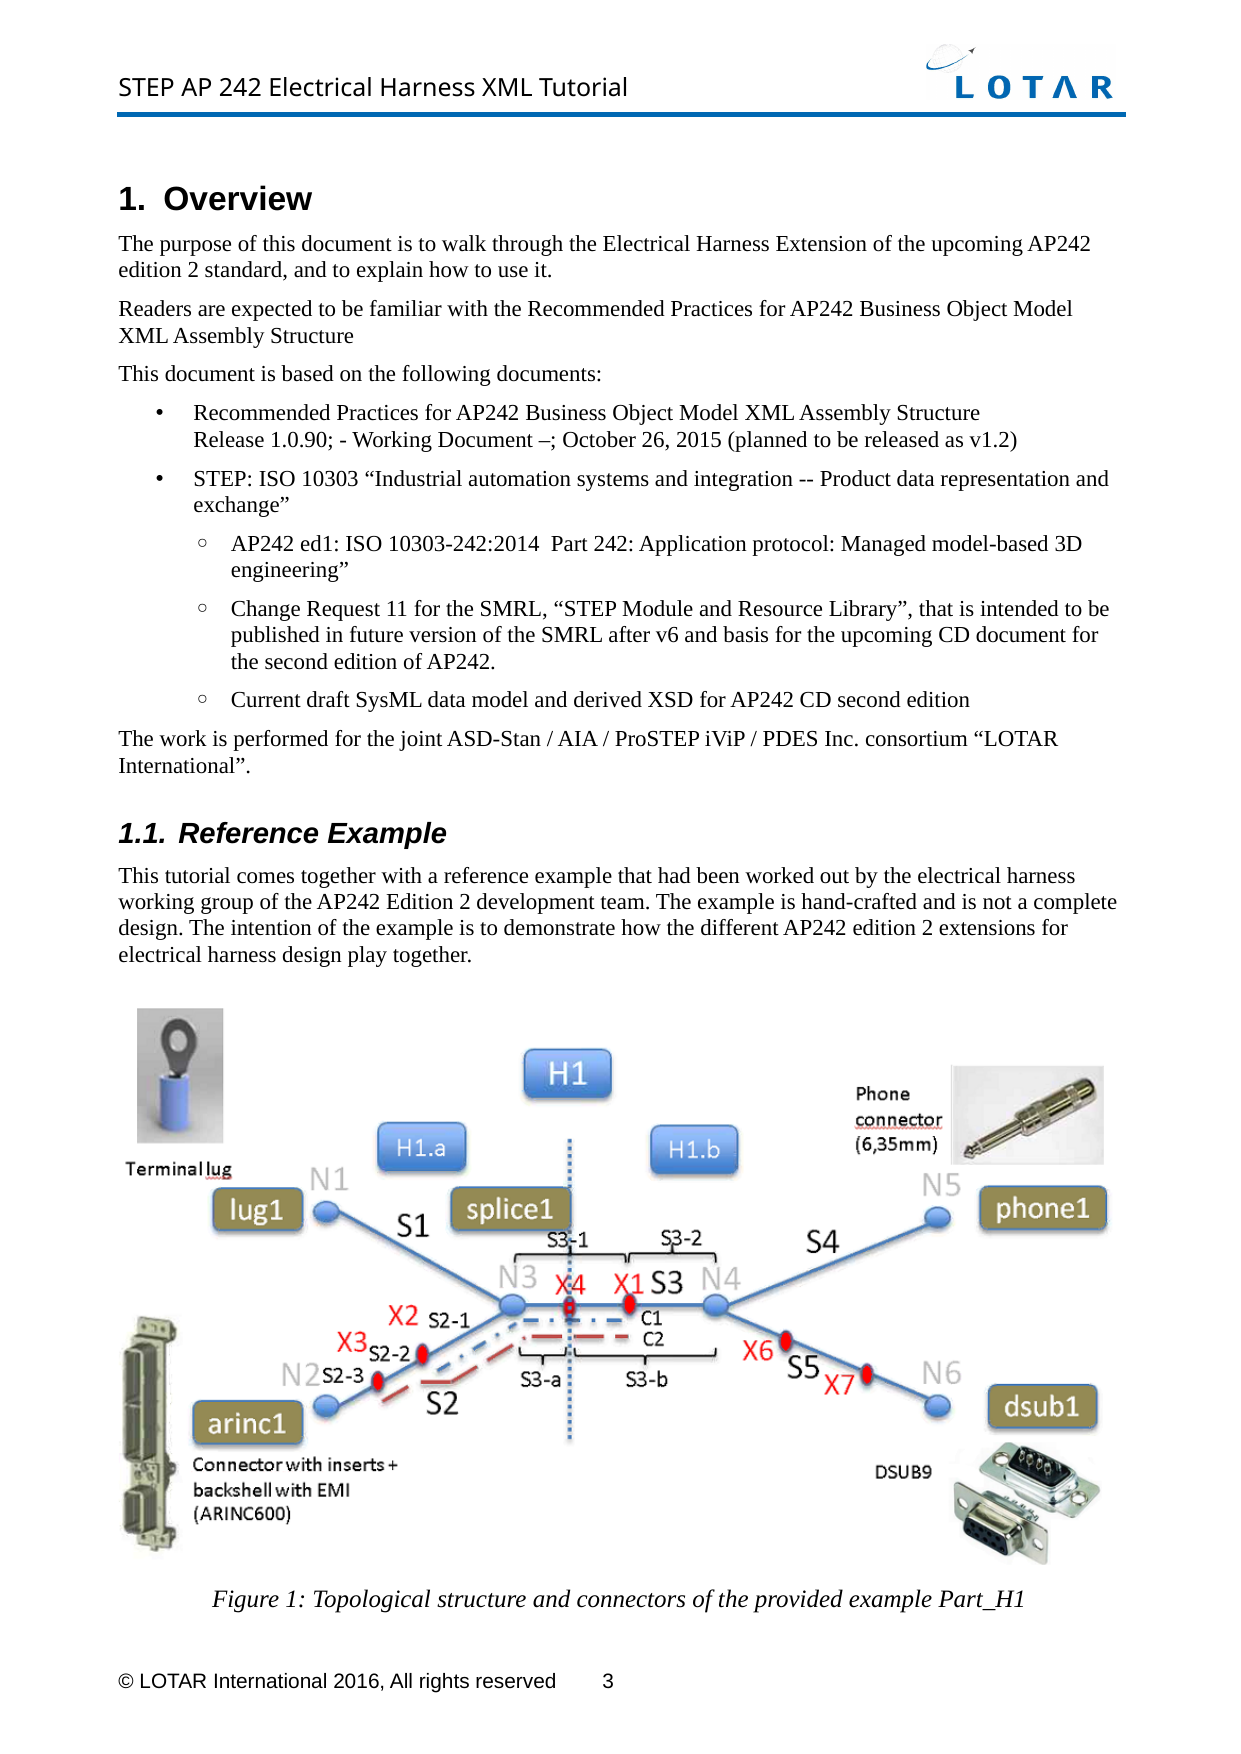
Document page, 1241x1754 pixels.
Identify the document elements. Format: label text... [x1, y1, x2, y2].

text The work is performed for the joint ASD-Stan / AIA / ProSTEP iViP / PDES Inc. consortium “LOTAR International”. [118, 725, 1122, 778]
subtitle Overview [118, 179, 1122, 218]
list Change Request 11 for the SMRL, “STEP Module and Resource Library”, that is intended to be published in future version of the SMRL after v6 and basis for the upcoming CD document for the second edition of AP242. [193, 595, 1122, 674]
list Current draft SysML data model and derived XSD for AP242 CD second edition [193, 687, 1122, 713]
list AP242 ed1: ISO 10303-242:2014 Part 242: Application protocol: Managed model-based 3D engineering” [193, 530, 1122, 582]
text Readers are expected to be familiar with the Recommended Practices for AP242 Business Object Model XML Assembly Structure [118, 295, 1122, 348]
picture [118, 1002, 1123, 1585]
list STEP: ISO 10303 “Industrial automation systems and integration -- Product data representation and exchange” [156, 464, 1122, 517]
text Figure 1: Topological structure and connectors of the provided example Part_H1 [118, 1585, 1122, 1613]
subtitle Reference Example [118, 816, 1122, 849]
text The purpose of this document is to walk through the Electrical Harness Extension of the upcoming AP242 edition 2 standard, and to explain how to use it. [118, 230, 1122, 283]
text This tutorial comes together with a reference example that had been worked out by the electrical harness working group of the AP242 Edition 2 development team. The example is hand-crafted and is not a complete design. The intention of the example is to demonstrate how the different AP242 edition 2 extensions for electrical harness design play together. [118, 862, 1122, 967]
list Recommended Practices for AP242 Business Object Model XML Assembly Structure Release 1.0.90; - Working Document –; October 26, 2015 (planned to be released as v1.2) [156, 399, 1122, 452]
text This document is based on the following documents: [118, 361, 1122, 387]
